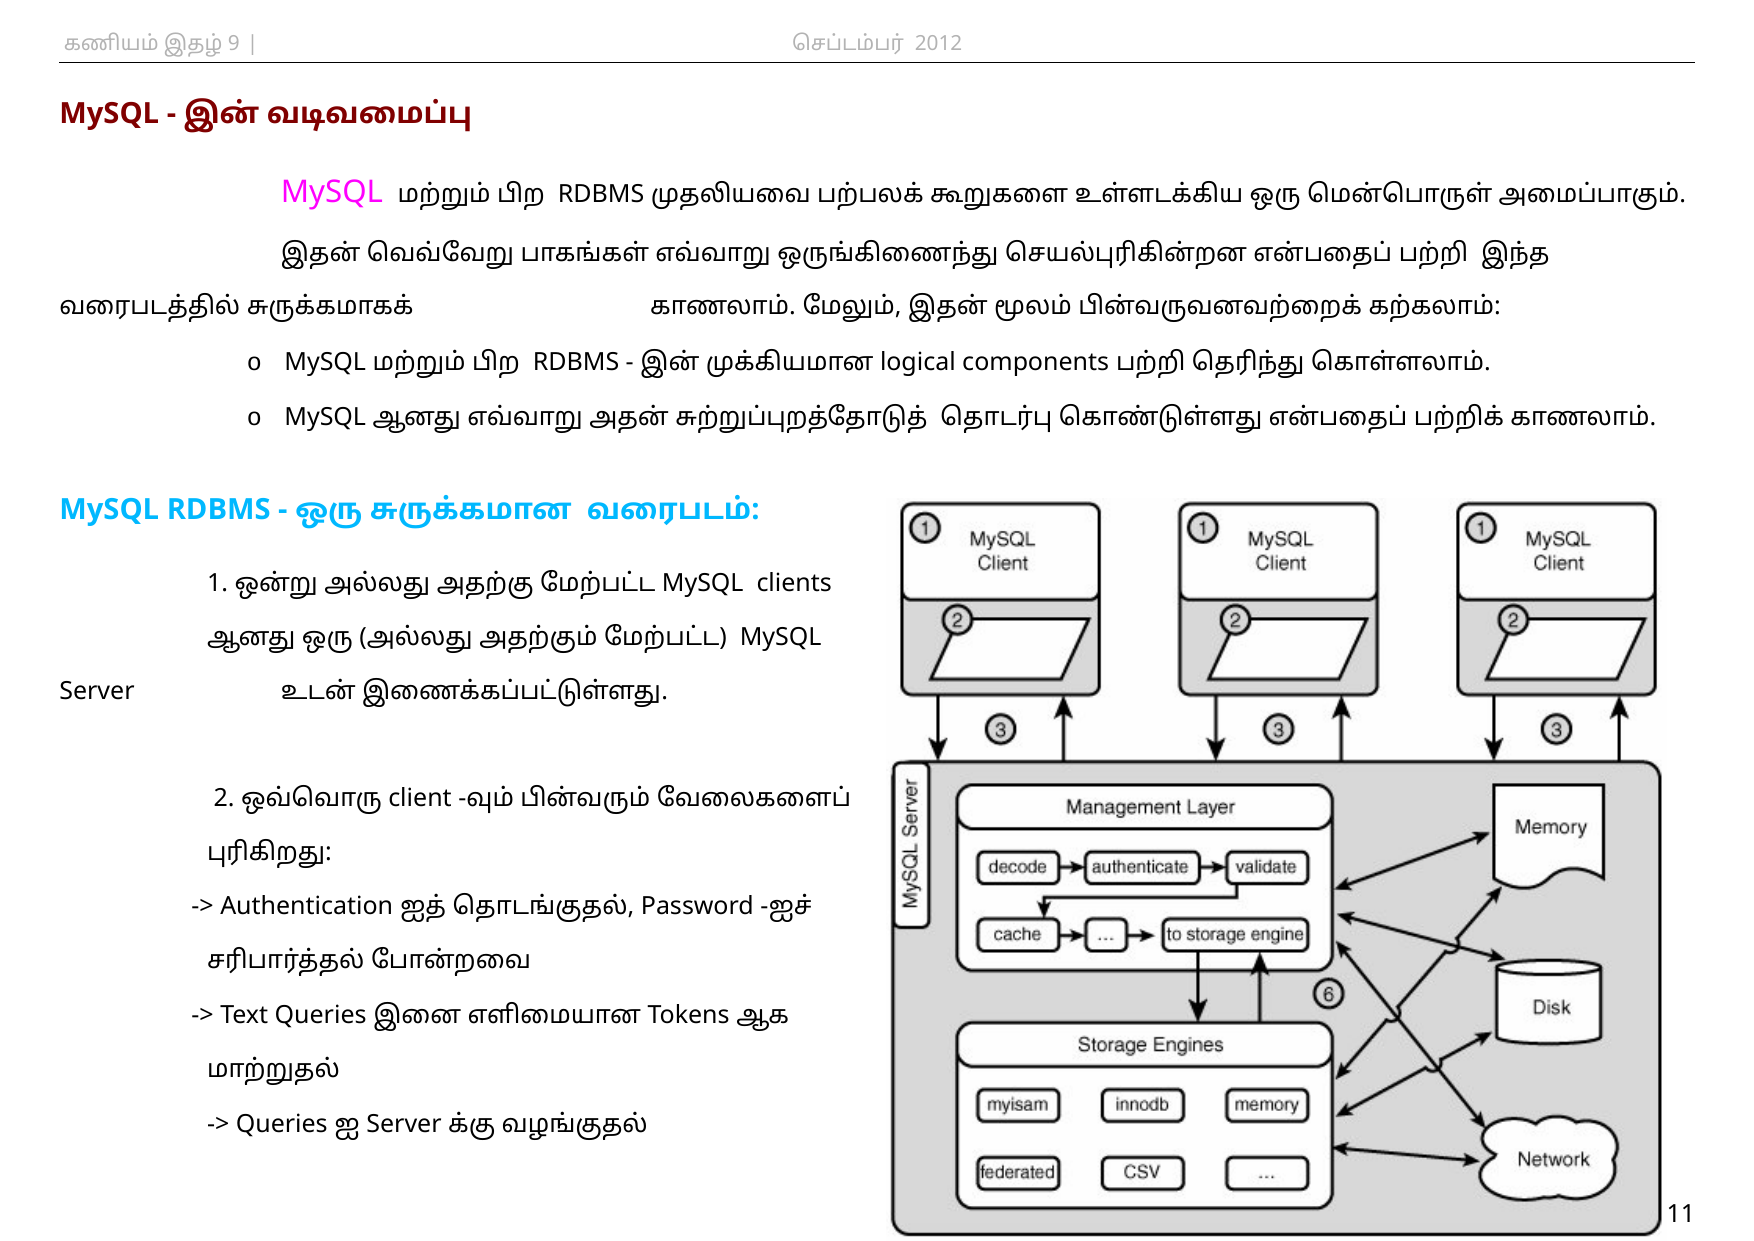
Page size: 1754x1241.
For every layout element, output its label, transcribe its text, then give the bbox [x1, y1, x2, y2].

list MySQL மற்றும் பிற RDBMS - இன் முக்கியமான logical components பற்றி தெரிந்து கொள்ளலாம். [247, 343, 1695, 380]
text இதன் வெவ்வேறு பாகங்கள் எவ்வாறு ஒருங்கிணைந்து செயல்புரிகின்றன என்பதைப் பற்றி இந்த வரைபடத்தில் சுருக்கமாகக் காணலாம். மேலும், இதன் மூலம் பின்வருவனவற்றைக் கற்கலாம்: [59, 234, 1695, 325]
text -> Queries ஐ Server க்கு வழங்குதல் [59, 1106, 886, 1143]
text [1668, 997, 1695, 1088]
text MySQL - இன் வடிவமைப்பு [59, 92, 1695, 135]
text 2. ஒவ்வொரு client -வும் பின்வரும் வேலைகளைப் புரிகிறது: -> Authentication ஐத் தொடங்குதல், Password -ஐச் சரிபார்த்தல் போன்றவை [59, 779, 886, 978]
picture [886, 498, 1668, 1241]
text 1. ஒன்று அல்லது அதற்கு மேற்பட்ட MySQL clients ஆனது ஒரு (அல்லது அதற்கும் மேற்பட்ட) MySQL Server உடன் இணைக்கப்பட்டுள்ளது. [59, 565, 886, 710]
text [1668, 565, 1695, 710]
text MySQL மற்றும் பிற RDBMS முதலியவை பற்பலக் கூறுகளை உள்ளடக்கிய ஒரு மென்பொருள் அமைப்பாகும். [59, 169, 1695, 213]
text [1668, 779, 1695, 978]
text -> Text Queries இனை எளிமையான Tokens ஆக மாற்றுதல் [59, 997, 886, 1088]
text MySQL RDBMS - ஒரு சுருக்கமான வரைபடம்: [59, 488, 1695, 531]
text [1668, 1106, 1695, 1143]
list MySQL ஆனது எவ்வாறு அதன் சுற்றுப்புறத்தோடுத் தொடர்பு கொண்டுள்ளது என்பதைப் பற்றிக் காணலாம். [247, 398, 1695, 436]
